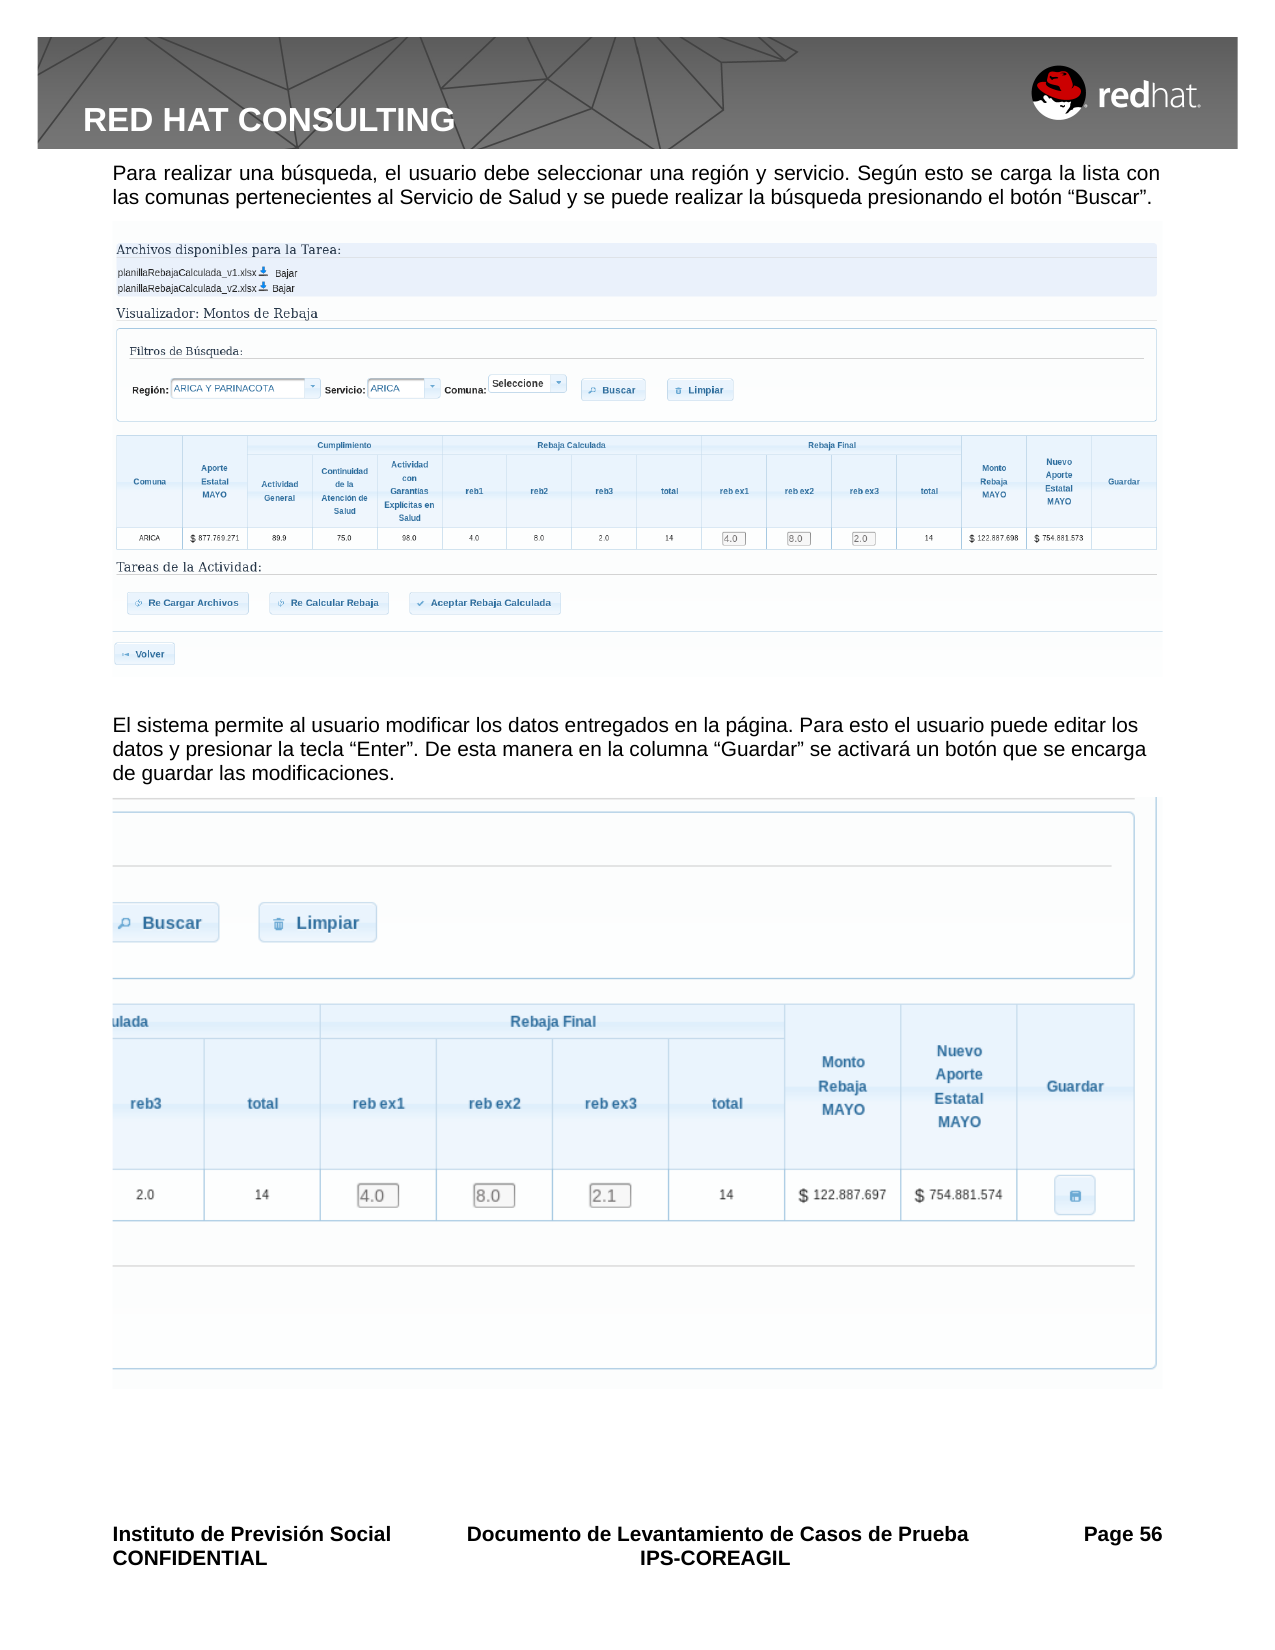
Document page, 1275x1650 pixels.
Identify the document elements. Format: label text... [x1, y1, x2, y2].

text Para realizar una búsqueda, el usuario debe seleccionar una región y servicio. Según esto se carga la lista con las comunas pertenecientes al Servicio de Salud y se puede realizar la búsqueda presionando el botón “Buscar”. [112, 161, 1162, 209]
picture [112, 797, 1163, 1389]
text El sistema permite al usuario modificar los datos entregados en la página. Para esto el usuario puede editar los datos y presionar la tecla “Enter”. De esta manera en la columna “Guardar” se activará un botón que se encarga de guardar las modificaciones. [112, 713, 1162, 785]
picture [37, 37, 1238, 149]
picture [112, 221, 1163, 677]
